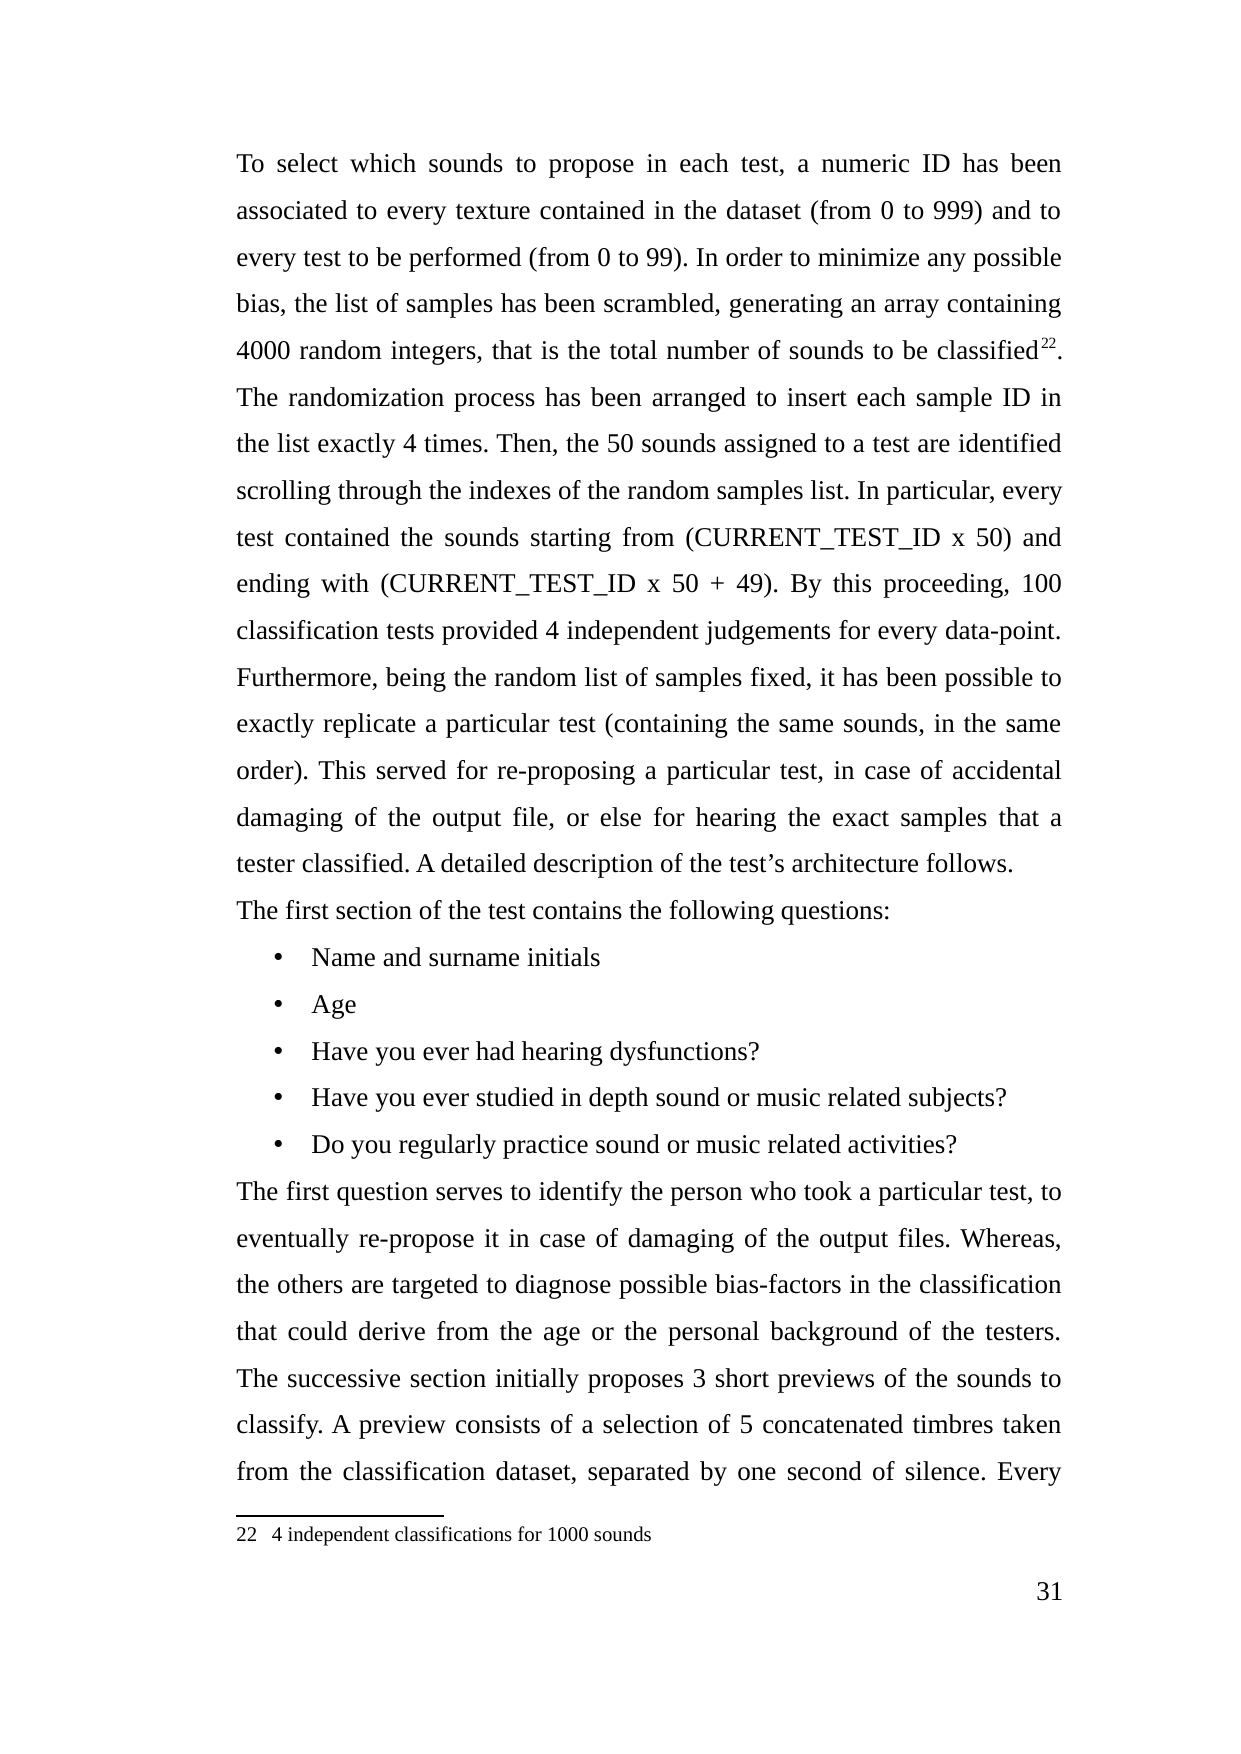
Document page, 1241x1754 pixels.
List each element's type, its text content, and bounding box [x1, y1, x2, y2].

list Do you regularly practice sound or music related activities? [274, 1128, 1063, 1160]
list Have you ever had hearing dysfunctions? [274, 1035, 1063, 1066]
list Name and surname initials [274, 941, 1063, 972]
list Have you ever studied in depth sound or music related subjects? [274, 1082, 1063, 1113]
text 4 independent classifications for 1000 sounds [236, 1522, 1063, 1546]
text To select which sounds to propose in each test, a numeric ID has been associated to every texture contained in the dataset (from 0 to 999) and to every test to be performed (from 0 to 99). In order to minimize any possible bias, the list of samples has been scrambled, generating an array containing 4000 random integers, that is the total number of sounds to be classified. The randomization process has been arranged to insert each sample ID in the list exactly 4 times. Then, the 50 sounds assigned to a test are identified scrolling through the indexes of the random samples list. In particular, every test contained the sounds starting from (CURRENT_TEST_ID x 50) and ending with (CURRENT_TEST_ID x 50 + 49). By this proceeding, 100 classification tests provided 4 independent judgements for every data-point. Furthermore, being the random list of samples fixed, it has been possible to exactly replicate a particular test (containing the same sounds, in the same order). This served for re-proposing a particular test, in case of accidental damaging of the output file, or else for hearing the exact samples that a tester classified. A detailed description of the test’s architecture follows. [236, 148, 1063, 879]
list Age [274, 988, 1063, 1019]
text The first section of the test contains the following questions: [236, 894, 1063, 925]
text The first question serves to identify the person who took a particular test, to eventually re-propose it in case of damaging of the output files. Whereas, the others are targeted to diagnose possible bias-factors in the classification that could derive from the age or the personal background of the testers. The successive section initially proposes 3 short previews of the sounds to classify. A preview consists of a selection of 5 concatenated timbres taken from the classification dataset, separated by one second of silence. Every [236, 1175, 1063, 1486]
